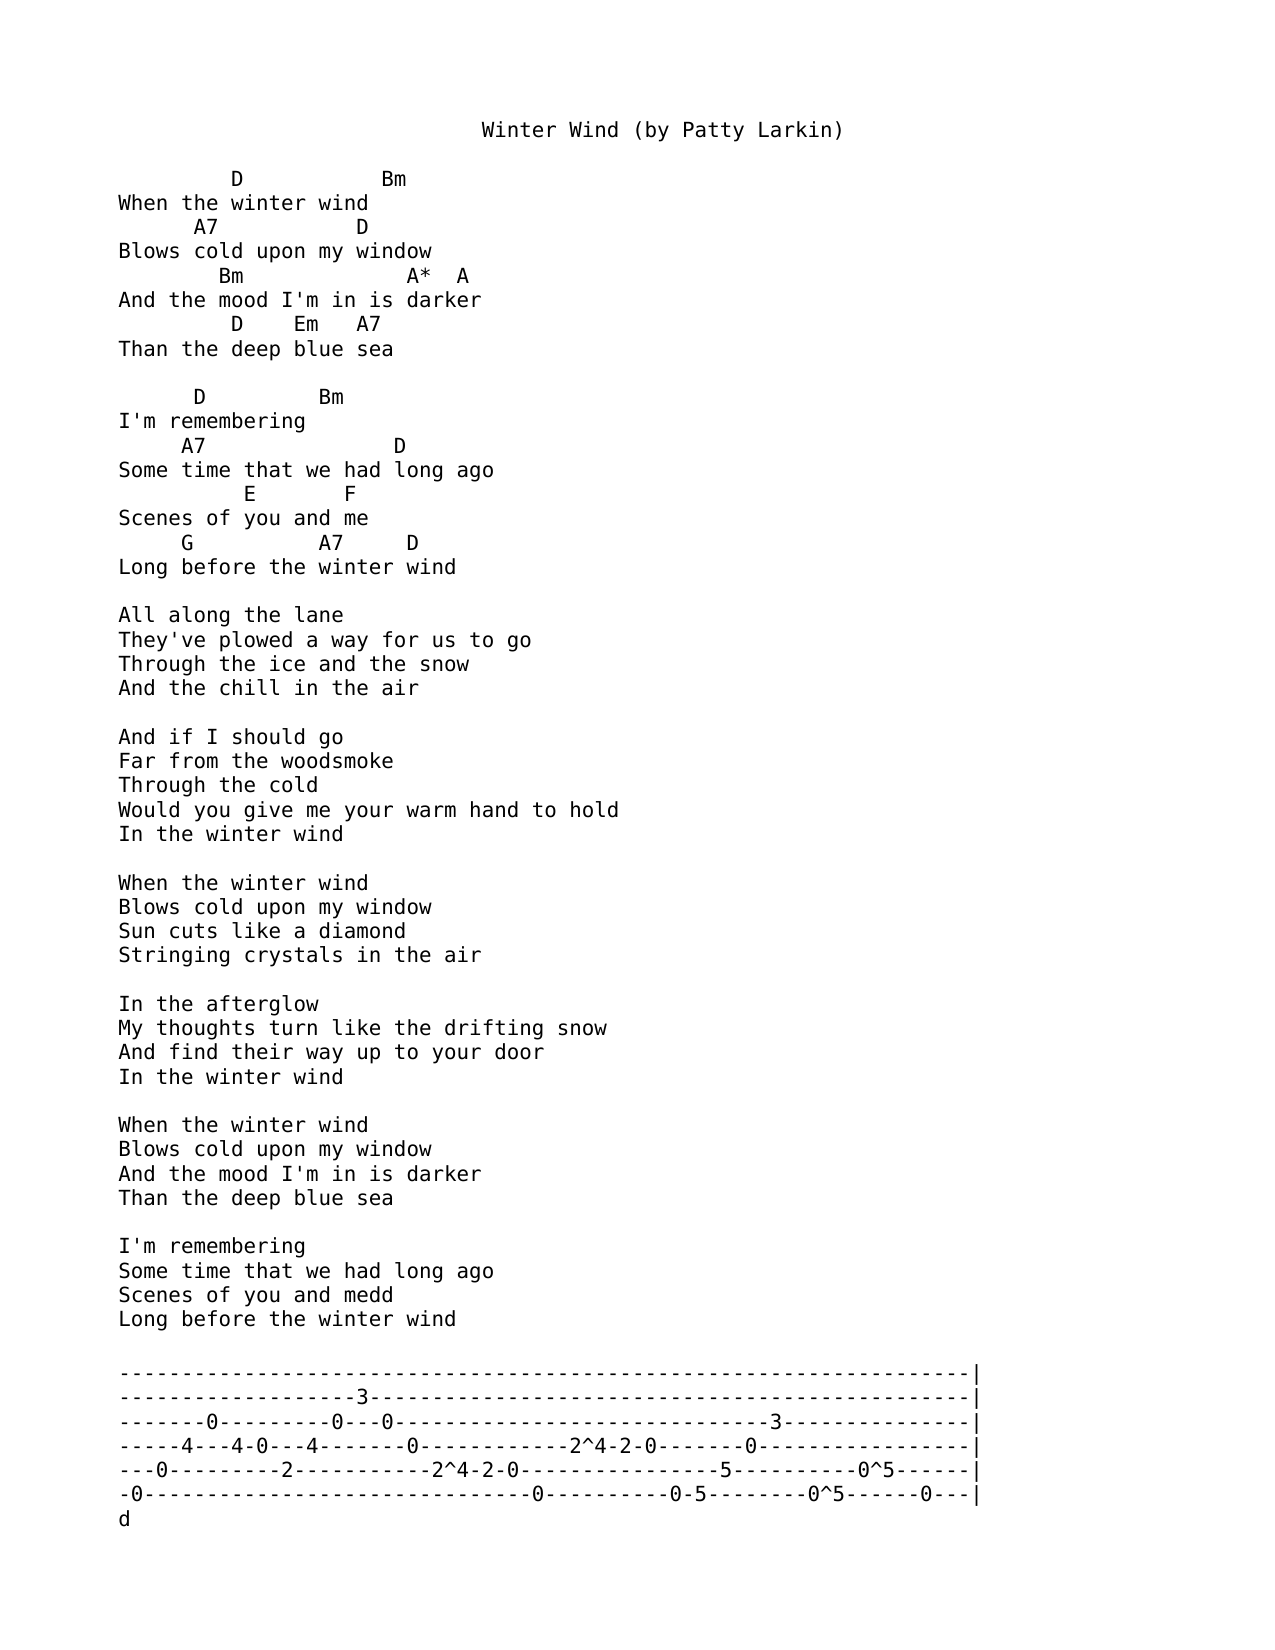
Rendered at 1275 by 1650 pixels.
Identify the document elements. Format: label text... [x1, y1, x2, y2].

text Some time that we had long ago [118, 1259, 1157, 1283]
text -----4---4-0---4-------0------------2^4-2-0-------0-----------------| [118, 1434, 1157, 1458]
text Blows cold upon my window [118, 239, 1157, 264]
text In the winter wind [118, 1065, 1157, 1089]
text Scenes of you and me [118, 506, 1157, 531]
text E F [118, 482, 1157, 506]
text And if I should go [118, 725, 1157, 749]
text A7 D [118, 434, 1157, 458]
text -------0---------0---0------------------------------3---------------| [118, 1410, 1157, 1434]
text d [118, 1507, 1157, 1531]
text And the mood I'm in is darker [118, 288, 1157, 312]
text -0-------------------------------0----------0-5--------0^5------0---| [118, 1482, 1157, 1507]
text Blows cold upon my window [118, 895, 1157, 919]
text Far from the woodsmoke [118, 749, 1157, 773]
text When the winter wind [118, 191, 1157, 215]
text G A7 D [118, 531, 1157, 555]
text Bm A* A [118, 264, 1157, 288]
text When the winter wind [118, 1113, 1157, 1137]
text Than the deep blue sea [118, 337, 1157, 361]
text Than the deep blue sea [118, 1186, 1157, 1210]
text Long before the winter wind [118, 555, 1157, 579]
text -------------------3------------------------------------------------| [118, 1385, 1157, 1410]
text [ Tab from: http://www.guitaretab.com/l/larkin-patty/10138.html ] [118, 361, 1157, 385]
text ---0---------2-----------2^4-2-0----------------5----------0^5------| [118, 1458, 1157, 1482]
text D Em A7 [118, 312, 1157, 337]
text When the winter wind [118, 871, 1157, 895]
text I'm remembering [118, 1234, 1157, 1259]
text My thoughts turn like the drifting snow [118, 1016, 1157, 1040]
text Long before the winter wind [118, 1307, 1157, 1332]
text Winter Wind (by Patty Larkin) [118, 118, 1157, 142]
text Sun cuts like a diamond [118, 919, 1157, 943]
text They've plowed a way for us to go [118, 628, 1157, 652]
text All along the lane [118, 603, 1157, 628]
text --------------------------------------------------------------------| [118, 1361, 1157, 1385]
text Some time that we had long ago [118, 458, 1157, 482]
text In the winter wind [118, 822, 1157, 846]
text Through the cold [118, 773, 1157, 798]
text And the mood I'm in is darker [118, 1162, 1157, 1186]
text Through the ice and the snow [118, 652, 1157, 676]
text D Bm [118, 167, 1157, 191]
text Scenes of you and medd [118, 1283, 1157, 1307]
text And find their way up to your door [118, 1040, 1157, 1065]
text I'm remembering [118, 409, 1157, 434]
text And the chill in the air [118, 676, 1157, 701]
text In the afterglow [118, 992, 1157, 1016]
text Would you give me your warm hand to hold [118, 798, 1157, 822]
text Stringing crystals in the air [118, 943, 1157, 968]
text A7 D [118, 215, 1157, 239]
text Blows cold upon my window [118, 1137, 1157, 1162]
text D Bm [118, 385, 1157, 409]
